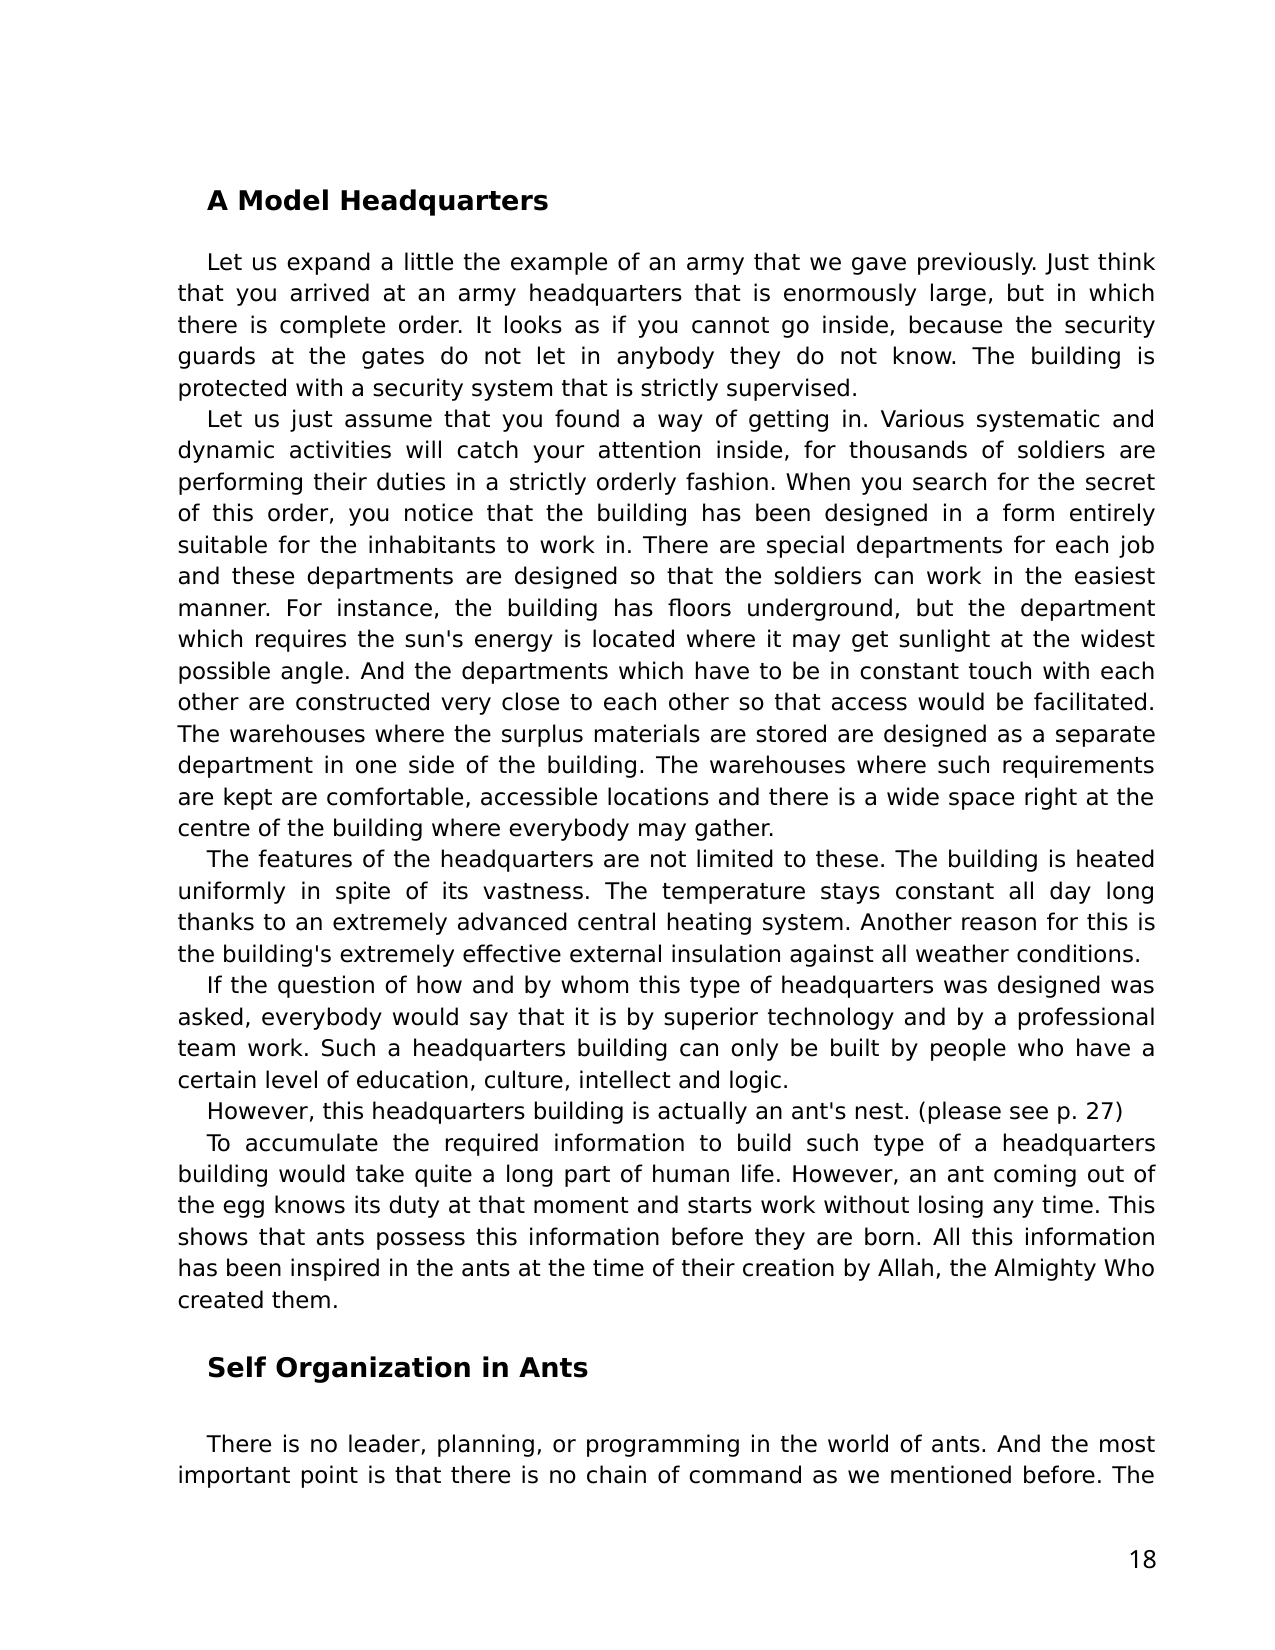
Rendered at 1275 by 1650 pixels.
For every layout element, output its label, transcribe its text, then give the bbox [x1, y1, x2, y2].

text Let us expand a little the example of an army that we gave previously. Just think that you arrived at an army headquarters that is enormously large, but in which there is complete order. It looks as if you cannot go inside, because the security guards at the gates do not let in anybody they do not know. The building is protected with a security system that is strictly supervised. [177, 245, 1157, 402]
text A Model Headquarters [177, 185, 1157, 217]
text To accumulate the required information to build such type of a headquarters building would take quite a long part of human life. However, an ant coming out of the egg knows its duty at that moment and starts work without losing any time. This shows that ants possess this information before they are born. All this information has been inspired in the ants at the time of their creation by Allah, the Almighty Who created them. [177, 1126, 1157, 1314]
text The features of the headquarters are not limited to these. The building is heated uniformly in spite of its vastness. The temperature stays constant all day long thanks to an extremely advanced central heating system. Another reason for this is the building's extremely effective external insulation against all weather conditions. [177, 843, 1157, 968]
text Self Organization in Ants [177, 1352, 1157, 1384]
text There is no leader, planning, or programming in the world of ants. And the most important point is that there is no chain of command as we mentioned before. The [177, 1428, 1157, 1490]
text Let us just assume that you found a way of getting in. Various systematic and dynamic activities will catch your attention inside, for thousands of soldiers are performing their duties in a strictly orderly fashion. When you search for the secret of this order, you notice that the building has been designed in a form entirely suitable for the inhabitants to work in. There are special departments for each job and these departments are designed so that the soldiers can work in the easiest manner. For instance, the building has floors underground, but the department which requires the sun's energy is located where it may get sunlight at the widest possible angle. And the departments which have to be in constant touch with each other are constructed very close to each other so that access would be facilitated. The warehouses where the surplus materials are stored are designed as a separate department in one side of the building. The warehouses where such requirements are kept are comfortable, accessible locations and there is a wide space right at the centre of the building where everybody may gather. [177, 402, 1157, 843]
text If the question of how and by whom this type of headquarters was designed was asked, everybody would say that it is by superior technology and by a professional team work. Such a headquarters building can only be built by people who have a certain level of education, culture, intellect and logic. [177, 968, 1157, 1094]
text However, this headquarters building is actually an ant's nest. (please see p. 27) [177, 1094, 1157, 1126]
